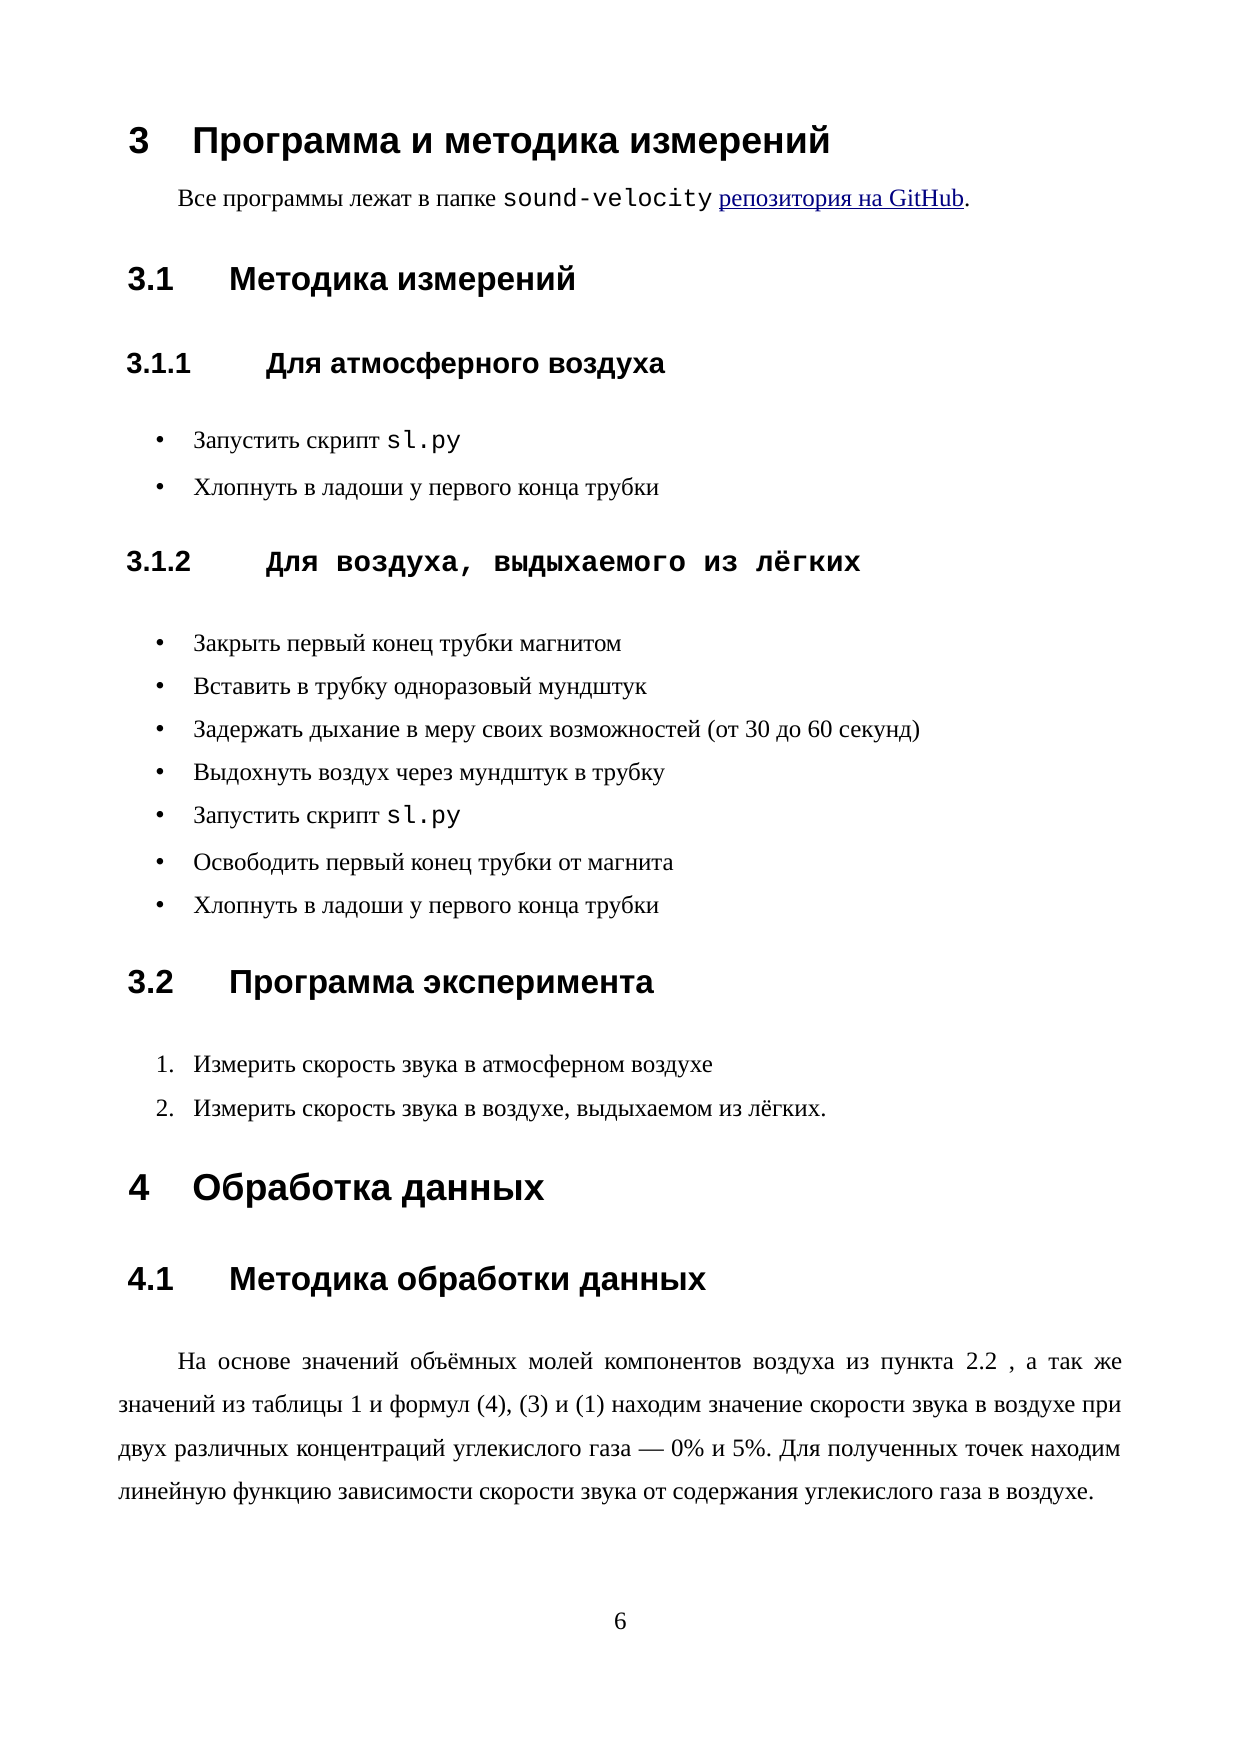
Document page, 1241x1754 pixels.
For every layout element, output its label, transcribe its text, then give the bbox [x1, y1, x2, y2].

subtitle Методика обработки данных [118, 1259, 1122, 1298]
list Измерить скорость звука в воздухе, выдыхаемом из лёгких. [156, 1093, 1122, 1121]
list Хлопнуть в ладоши у первого конца трубки [156, 890, 1122, 918]
list Измерить скорость звука в атмосферном воздухе [156, 1049, 1122, 1078]
subtitle Программа эксперимента [118, 962, 1122, 1001]
subtitle Для атмосферного воздуха [118, 346, 1122, 379]
list Вставить в трубку одноразовый мундштук [156, 671, 1122, 700]
list Закрыть первый конец трубки магнитом [156, 628, 1122, 657]
list Запустить скрипт sl.py [156, 800, 1122, 831]
subtitle Обработка данных [118, 1165, 1122, 1208]
text Все программы лежат в папке sound-velocity репозитория на GitHub. [118, 183, 1122, 214]
list Запустить скрипт sl.py [156, 425, 1122, 456]
list Задержать дыхание в меру своих возможностей (от 30 до 60 секунд) [156, 714, 1122, 743]
text На основе значений объёмных молей компонентов воздуха из пункта 2.2 , а так же значений из таблицы 1 и формул (4), (3) и (1) находим значение скорости звука в воздухе при двух различных концентраций углекислого газа — 0% и 5%. Для полученных точек находим линейную функцию зависимости скорости звука от содержания углекислого газа в воздухе. [118, 1346, 1122, 1504]
subtitle Программа и методика измерений [118, 118, 1122, 161]
subtitle Для воздуха, выдыхаемого из лёгких [118, 544, 1122, 580]
list Освободить первый конец трубки от магнита [156, 847, 1122, 875]
subtitle Методика измерений [118, 258, 1122, 297]
list Выдохнуть воздух через мундштук в трубку [156, 757, 1122, 786]
list Хлопнуть в ладоши у первого конца трубки [156, 472, 1122, 500]
